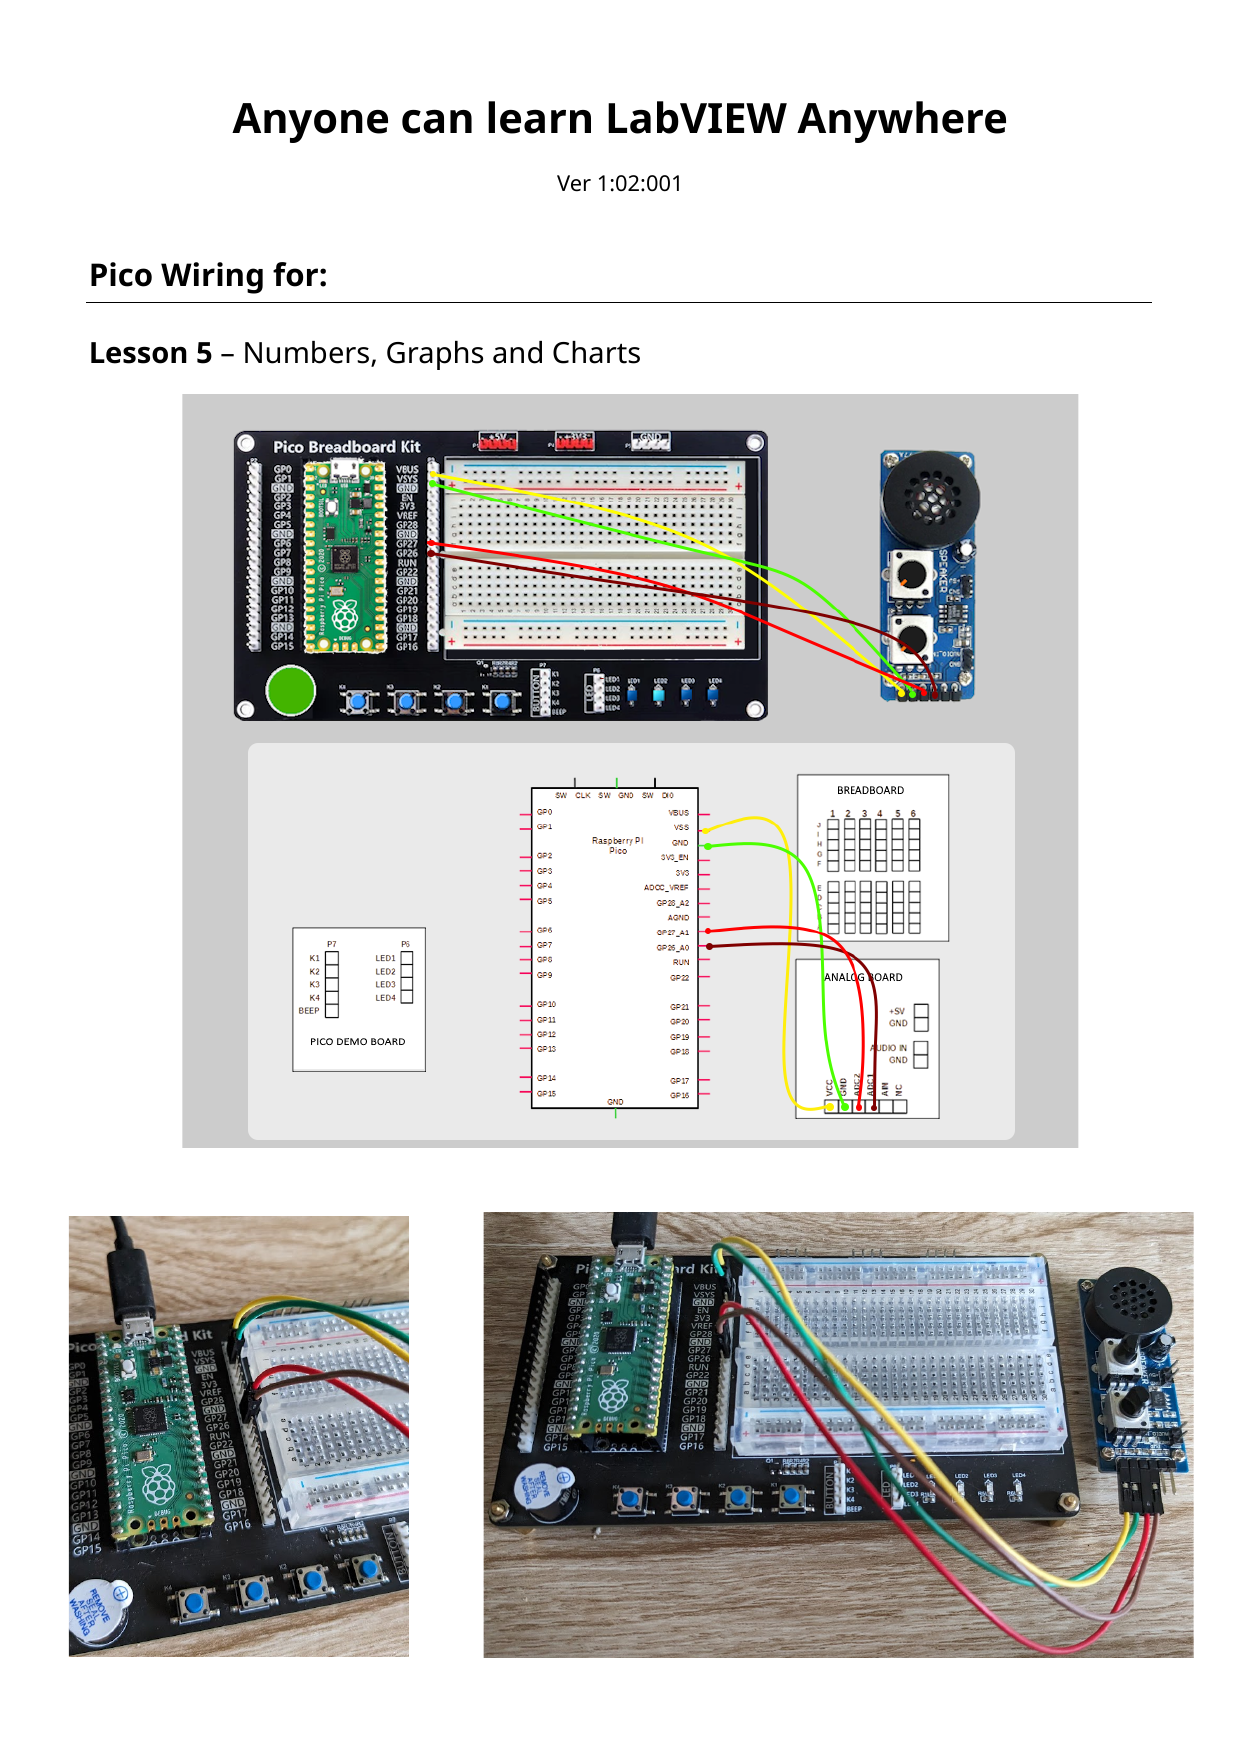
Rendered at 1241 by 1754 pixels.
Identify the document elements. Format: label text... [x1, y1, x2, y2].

picture [182, 394, 1079, 1148]
picture [68, 1216, 409, 1657]
subtitle Lesson 5 – Numbers, Graphs and Charts [88, 333, 1152, 372]
subtitle Pico Wiring for: [88, 253, 1152, 295]
picture [483, 1212, 1194, 1658]
